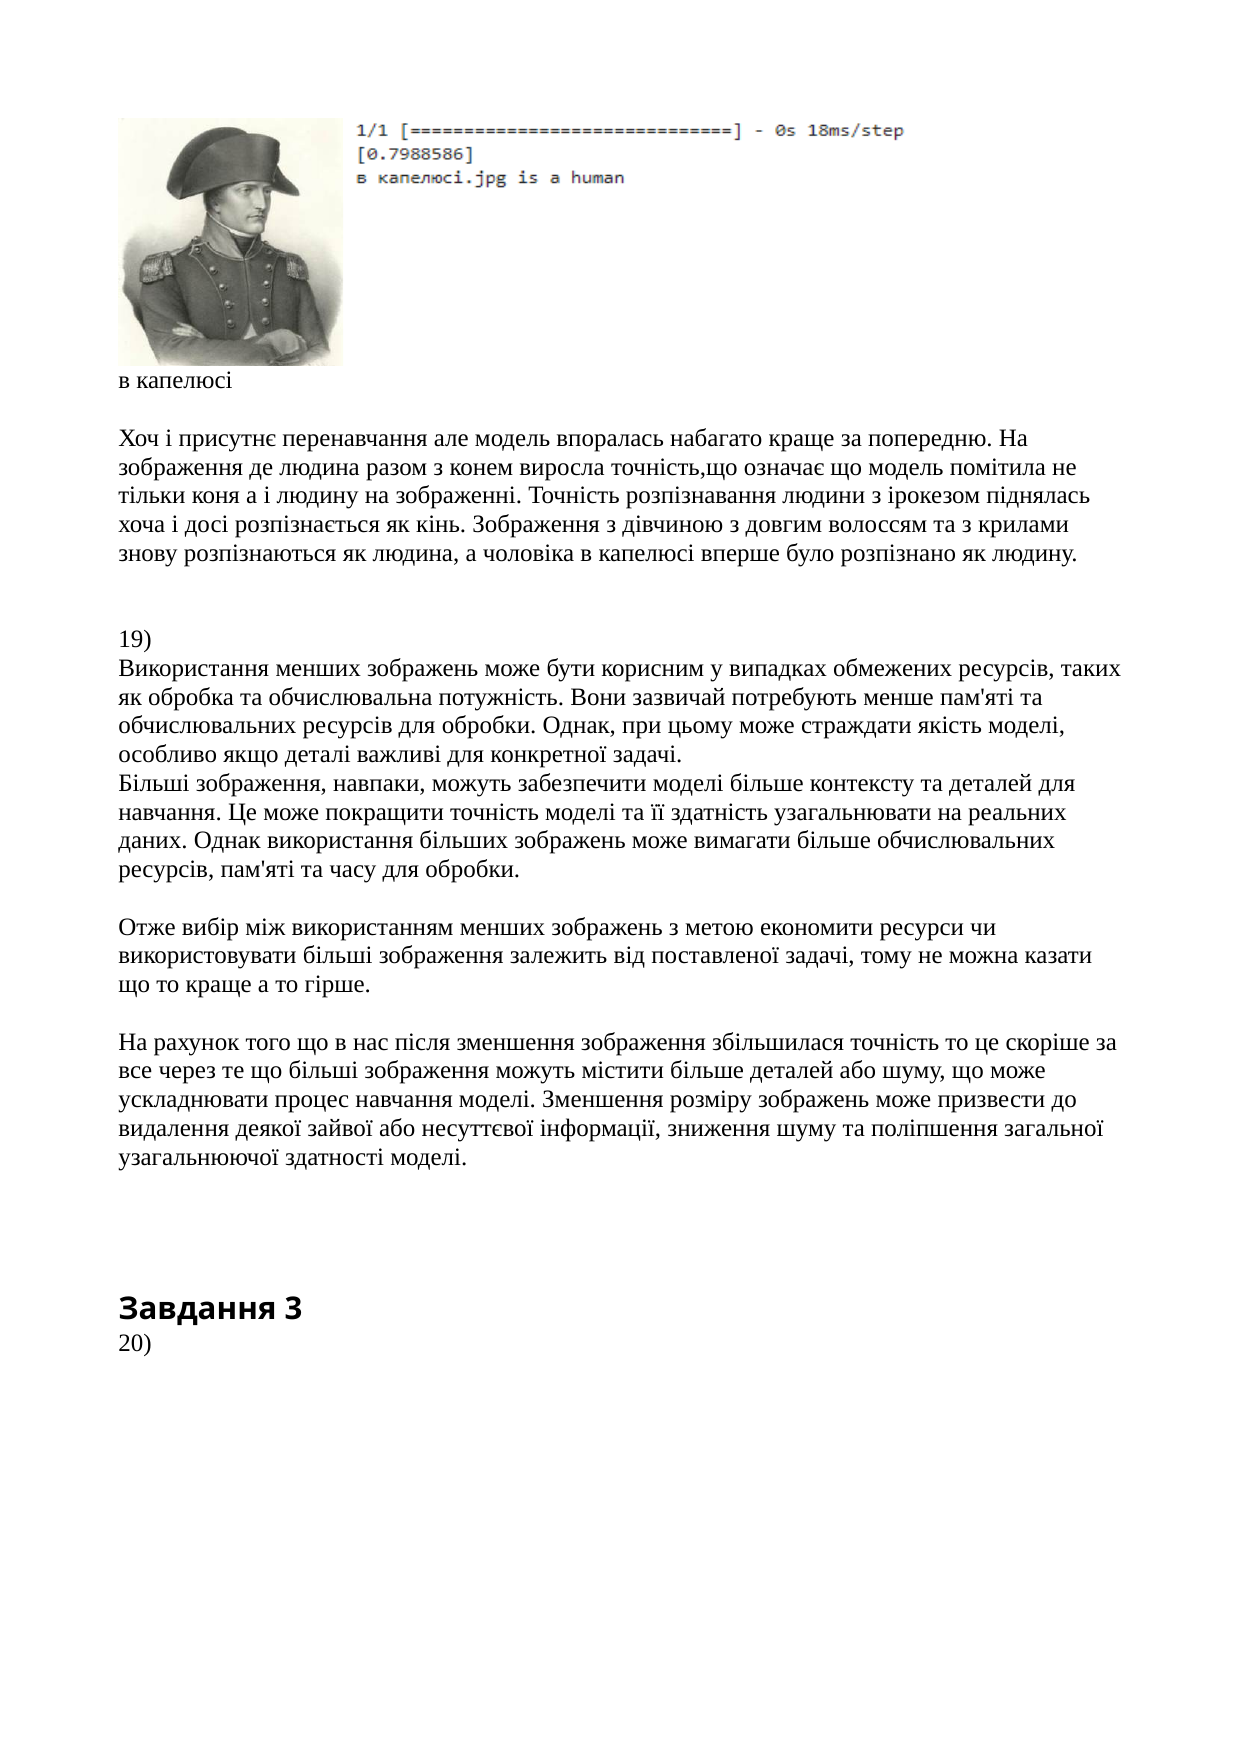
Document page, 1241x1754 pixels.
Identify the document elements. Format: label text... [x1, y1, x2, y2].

text Хоч і присутнє перенавчання але модель впоралась набагато краще за попередню. На зображення де людина разом з конем виросла точність,що означає що модель помітила не тільки коня а і людину на зображенні. Точність розпізнавання людини з ірокезом піднялась хоча і досі розпізнається як кінь. Зображення з дівчиною з довгим волоссям та з крилами знову розпізнаються як людина, а чоловіка в капелюсі вперше було розпізнано як людину. [118, 423, 1122, 567]
text Використання менших зображень може бути корисним у випадках обмежених ресурсів, таких як обробка та обчислювальна потужність. Вони зазвичай потребують менше пам'яті та обчислювальних ресурсів для обробки. Однак, при цьому може страждати якість моделі, особливо якщо деталі важливі для конкретної задачі. [118, 653, 1122, 768]
text Отже вибір між використанням менших зображень з метою економити ресурси чи використовувати більші зображення залежить від поставленої задачі, тому не можна казати що то краще а то гірше. [118, 912, 1122, 998]
text 19) [118, 624, 1122, 653]
text Завдання 3 [118, 1286, 1122, 1328]
text 20) [118, 1328, 1122, 1357]
text На рахунок того що в нас після зменшення зображення збільшилася точність то це скоріше за все через те що більші зображення можуть містити більше деталей або шуму, що може ускладнювати процес навчання моделі. Зменшення розміру зображень може призвести до видалення деякої зайвої або несуттєвої інформації, зниження шуму та поліпшення загальної узагальнюючої здатності моделі. [118, 1027, 1122, 1171]
text в капелюсі [118, 118, 1122, 394]
text Більші зображення, навпаки, можуть забезпечити моделі більше контексту та деталей для навчання. Це може покращити точність моделі та її здатність узагальнювати на реальних даних. Однак використання більших зображень може вимагати більше обчислювальних ресурсів, пам'яті та часу для обробки. [118, 768, 1122, 883]
picture [118, 118, 909, 366]
